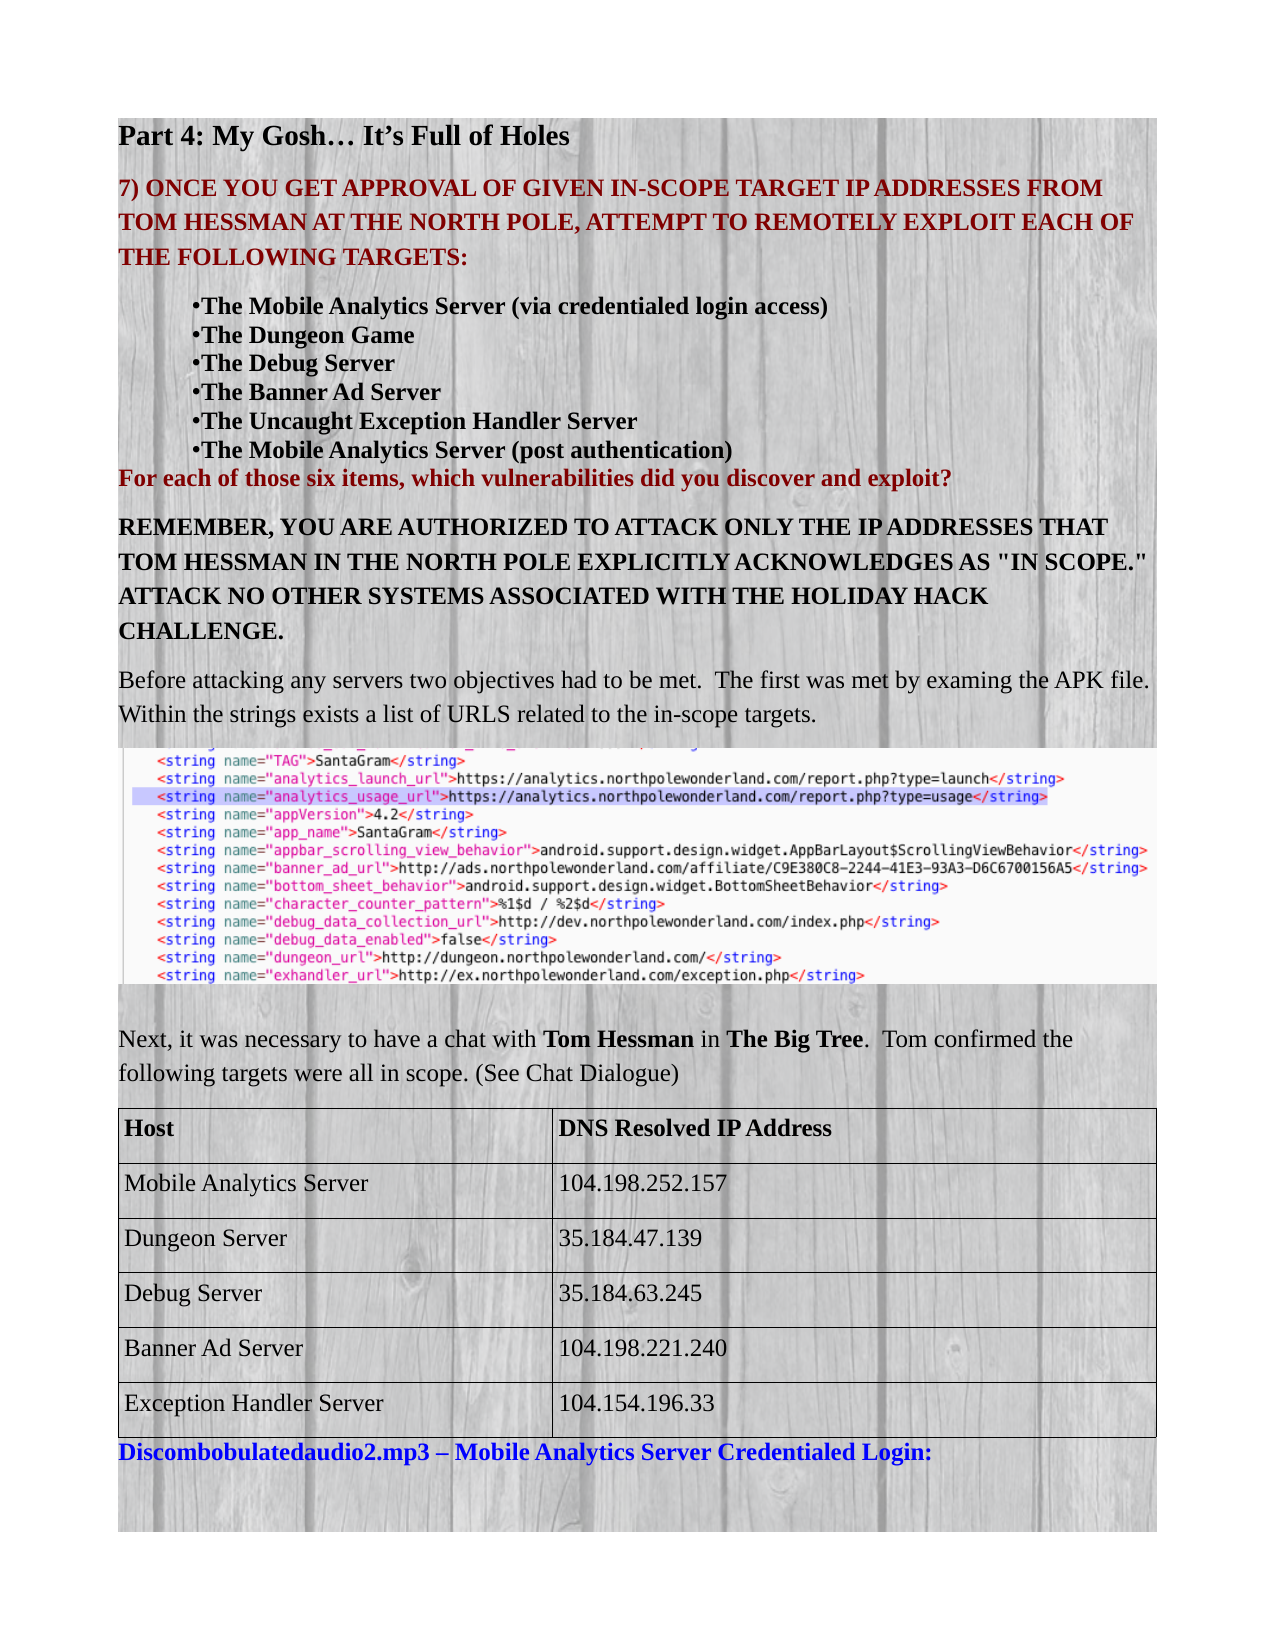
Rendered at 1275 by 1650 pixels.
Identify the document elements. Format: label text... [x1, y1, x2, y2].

table_cell Mobile Analytics Server [119, 1164, 552, 1217]
table_cell Exception Handler Server [119, 1383, 552, 1437]
list The Uncaught Exception Handler Server [118, 406, 1157, 435]
table_cell Dungeon Server [119, 1219, 552, 1272]
table_cell 35.184.47.139 [553, 1219, 1156, 1272]
text REMEMBER, YOU ARE AUTHORIZED TO ATTACK ONLY THE IP ADDRESSES THAT TOM HESSMAN IN THE NORTH POLE EXPLICITLY ACKNOWLEDGES AS "IN SCOPE." ATTACK NO OTHER SYSTEMS ASSOCIATED WITH THE HOLIDAY HACK CHALLENGE. [118, 512, 1157, 645]
picture [118, 152, 1157, 173]
table_cell Banner Ad Server [119, 1328, 552, 1382]
text Before attacking any servers two objectives had to be met. The first was met by examing the APK file. Within the strings exists a list of URLS related to the in-scope targets. [118, 665, 1157, 728]
text For each of those six items, which vulnerabilities did you discover and exploit? [118, 463, 1157, 492]
list The Mobile Analytics Server (post authentication) [118, 435, 1157, 463]
table_cell 35.184.63.245 [553, 1273, 1156, 1327]
picture [118, 1087, 1157, 1108]
list The Debug Server [118, 348, 1157, 377]
picture [118, 492, 1157, 512]
table_header DNS Resolved IP Address [553, 1109, 1156, 1162]
picture [118, 645, 1157, 665]
table_cell Debug Server [119, 1273, 552, 1327]
picture [118, 271, 1157, 291]
text Next, it was necessary to have a chat with Tom Hessman in The Big Tree. Tom confirmed the following targets were all in scope. (See Chat Dialogue) [118, 984, 1157, 1087]
table_header Host [119, 1109, 552, 1162]
table_cell 104.154.196.33 [553, 1383, 1156, 1437]
text Discombobulatedaudio2.mp3 – Mobile Analytics Server Credentialed Login: [118, 1437, 1157, 1466]
text 7) ONCE YOU GET APPROVAL OF GIVEN IN-SCOPE TARGET IP ADDRESSES FROM TOM HESSMAN AT THE NORTH POLE, ATTEMPT TO REMOTELY EXPLOIT EACH OF THE FOLLOWING TARGETS: [118, 173, 1157, 271]
table_cell 104.198.221.240 [553, 1328, 1156, 1382]
picture [118, 728, 1157, 984]
picture [118, 1466, 1157, 1532]
list The Mobile Analytics Server (via credentialed login access) [118, 291, 1157, 320]
text Part 4: My Gosh… It’s Full of Holes [118, 118, 1157, 152]
table_cell 104.198.252.157 [553, 1164, 1156, 1217]
list The Dungeon Game [118, 320, 1157, 348]
list The Banner Ad Server [118, 377, 1157, 406]
